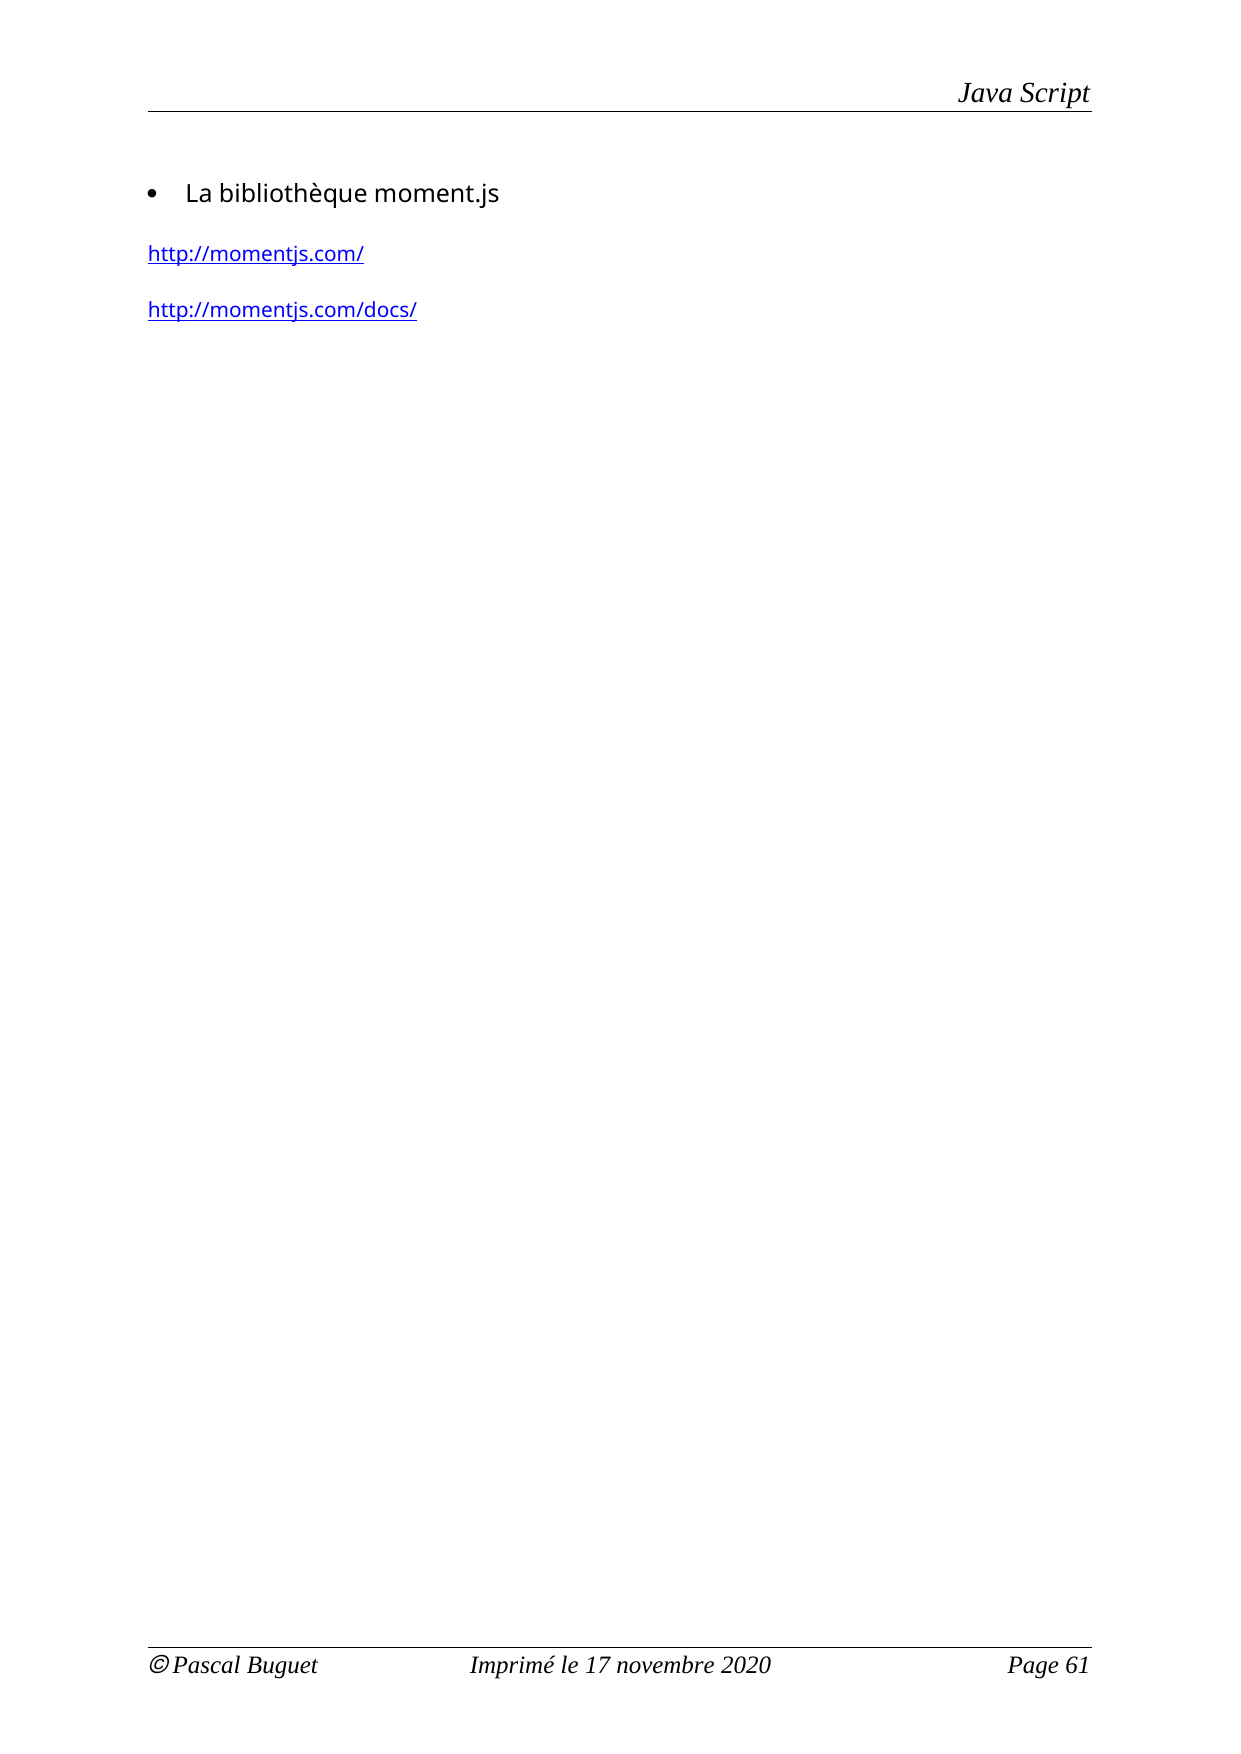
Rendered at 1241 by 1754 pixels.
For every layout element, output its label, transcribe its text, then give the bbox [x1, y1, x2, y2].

text http://momentjs.com/docs/ [148, 296, 1092, 324]
list La bibliothèque moment.js [148, 176, 1092, 210]
text http://momentjs.com/ [148, 239, 1092, 267]
